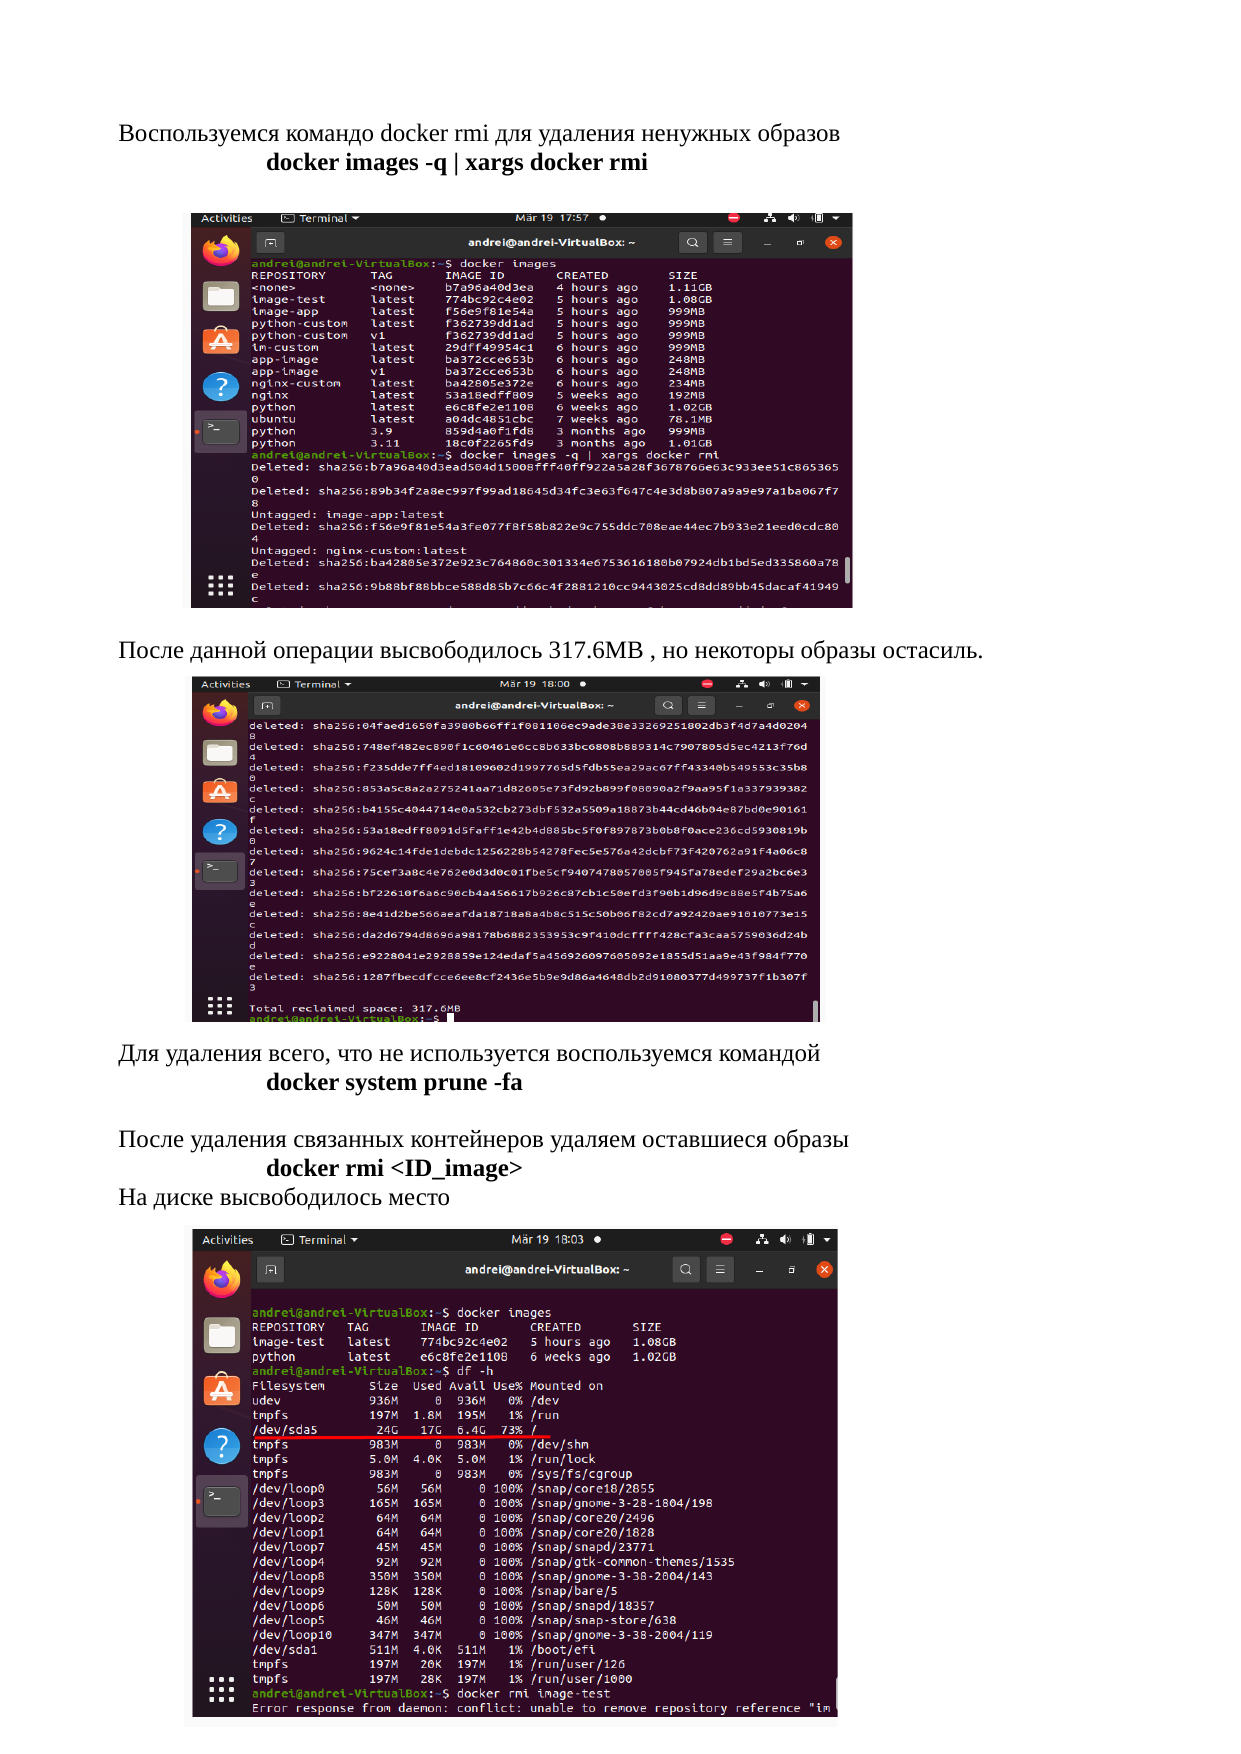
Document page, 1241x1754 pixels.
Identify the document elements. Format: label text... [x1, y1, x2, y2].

text Для удаления всего, что не используется воспользуемся командой [118, 1038, 1122, 1067]
picture [182, 213, 216, 608]
text После данной операции высвободилось 317.6MB , но некоторы образы остасиль. [118, 636, 1122, 664]
text После удаления связанных контейнеров удаляем оставшиеся образы [118, 1124, 1122, 1153]
text docker system prune -fa [118, 1067, 1122, 1096]
text На диске высвободилось место [118, 1182, 1122, 1211]
picture [183, 1225, 216, 1727]
text docker images -q | xargs docker rmi [118, 147, 1122, 176]
picture [184, 676, 217, 1022]
text docker rmi <ID_image> [118, 1153, 1122, 1182]
text Воспользуемся командо docker rmi для удаления ненужных образов [118, 118, 1122, 147]
